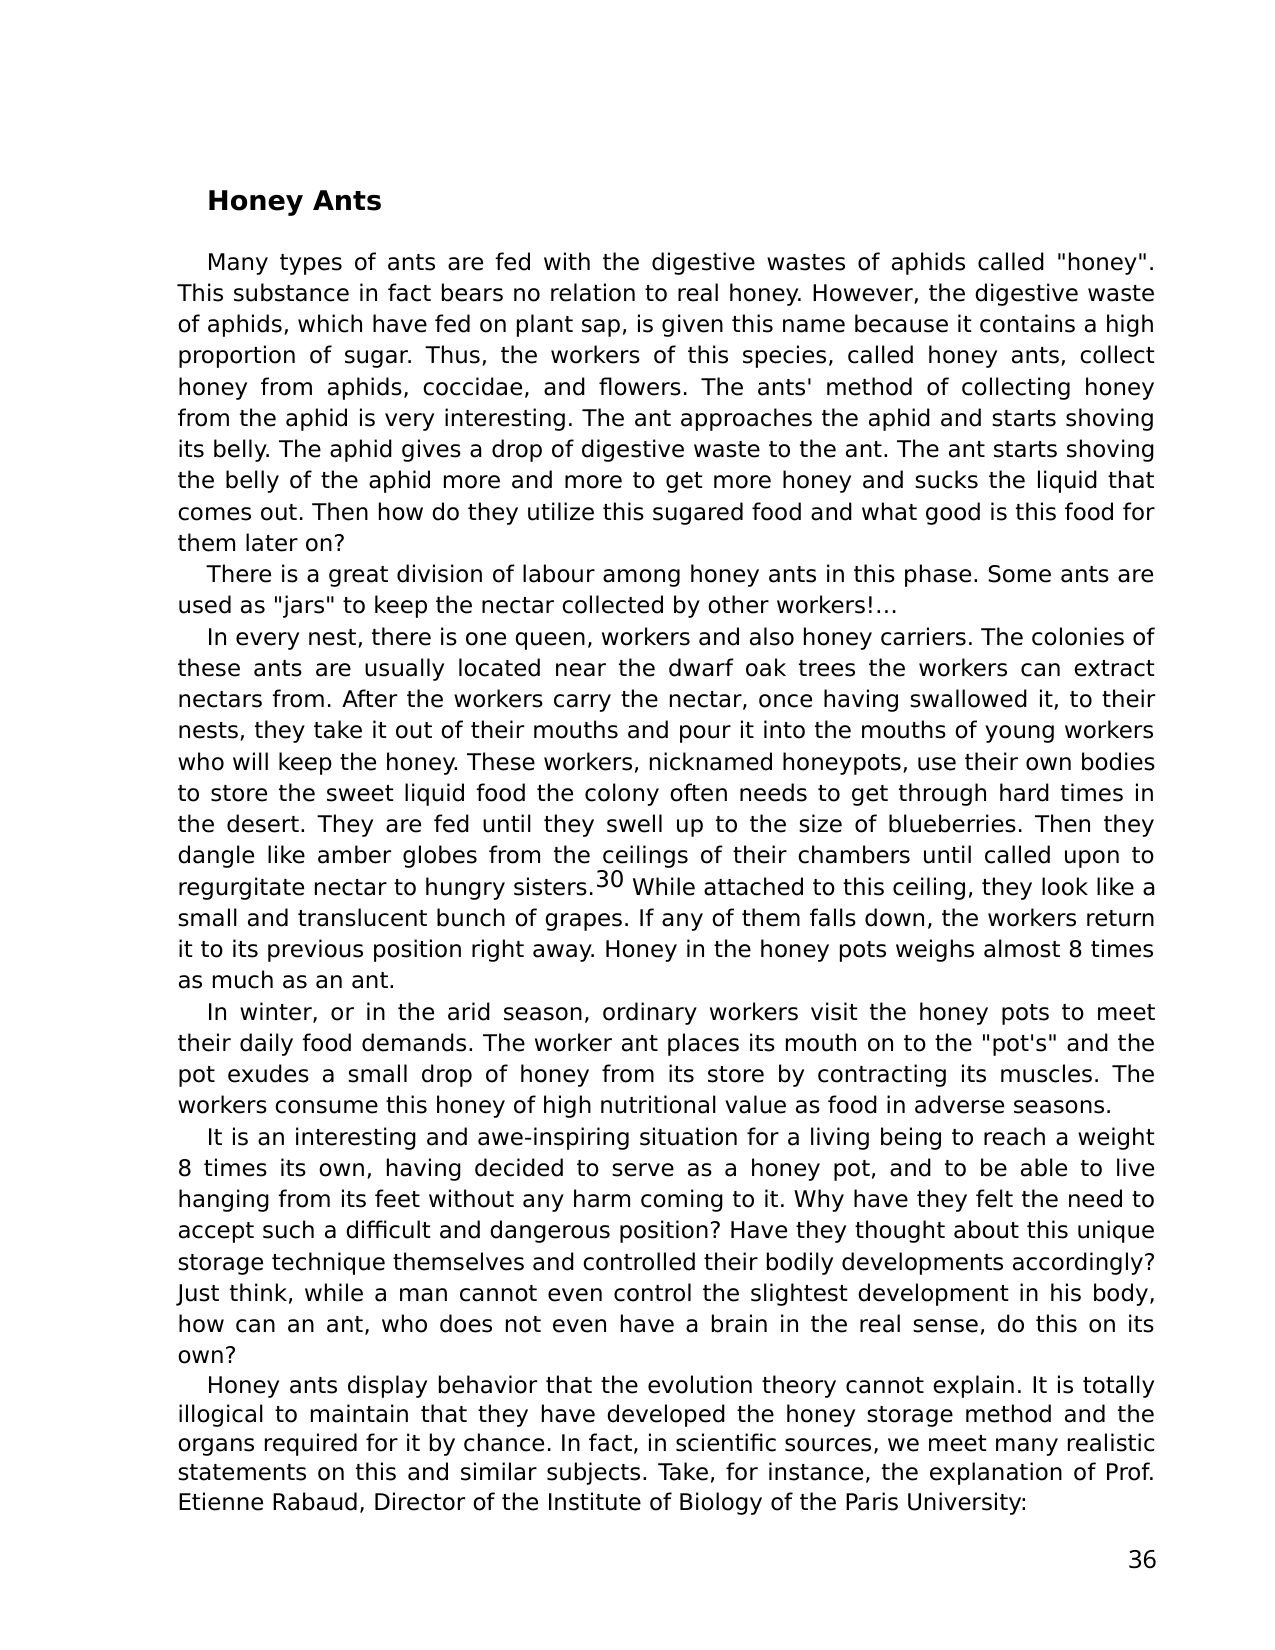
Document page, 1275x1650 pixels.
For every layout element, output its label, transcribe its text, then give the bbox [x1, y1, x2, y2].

text Honey Ants [177, 185, 1157, 217]
text There is a great division of labour among honey ants in this phase. Some ants are used as "jars" to keep the nectar collected by other workers!… [177, 557, 1157, 620]
text In every nest, there is one queen, workers and also honey carriers. The colonies of these ants are usually located near the dwarf oak trees the workers can extract nectars from. After the workers carry the nectar, once having swallowed it, to their nests, they take it out of their mouths and pour it into the mouths of young workers who will keep the honey. These workers, nicknamed honeypots, use their own bodies to store the sweet liquid food the colony often needs to get through hard times in the desert. They are fed until they swell up to the size of blueberries. Then they dangle like amber globes from the ceilings of their chambers until called upon to regurgitate nectar to hungry sisters.30 While attached to this ceiling, they look like a small and translucent bunch of grapes. If any of them falls down, the workers return it to its previous position right away. Honey in the honey pots weighs almost 8 times as much as an ant. [177, 620, 1157, 995]
text Honey ants display behavior that the evolution theory cannot explain. It is totally illogical to maintain that they have developed the honey storage method and the organs required for it by chance. In fact, in scientific sources, we meet many realistic statements on this and similar subjects. Take, for instance, the explanation of Prof. Etienne Rabaud, Director of the Institute of Biology of the Paris University: [177, 1370, 1157, 1516]
text It is an interesting and awe-inspiring situation for a living being to reach a weight 8 times its own, having decided to serve as a honey pot, and to be able to live hanging from its feet without any harm coming to it. Why have they felt the need to accept such a difficult and dangerous position? Have they thought about this unique storage technique themselves and controlled their bodily developments accordingly? Just think, while a man cannot even control the slightest development in his body, how can an ant, who does not even have a brain in the real sense, do this on its own? [177, 1120, 1157, 1370]
text Many types of ants are fed with the digestive wastes of aphids called "honey". This substance in fact bears no relation to real honey. However, the digestive waste of aphids, which have fed on plant sap, is given this name because it contains a high proportion of sugar. Thus, the workers of this species, called honey ants, collect honey from aphids, coccidae, and flowers. The ants' method of collecting honey from the aphid is very interesting. The ant approaches the aphid and starts shoving its belly. The aphid gives a drop of digestive waste to the ant. The ant starts shoving the belly of the aphid more and more to get more honey and sucks the liquid that comes out. Then how do they utilize this sugared food and what good is this food for them later on? [177, 245, 1157, 557]
text In winter, or in the arid season, ordinary workers visit the honey pots to meet their daily food demands. The worker ant places its mouth on to the "pot's" and the pot exudes a small drop of honey from its store by contracting its muscles. The workers consume this honey of high nutritional value as food in adverse seasons. [177, 995, 1157, 1120]
